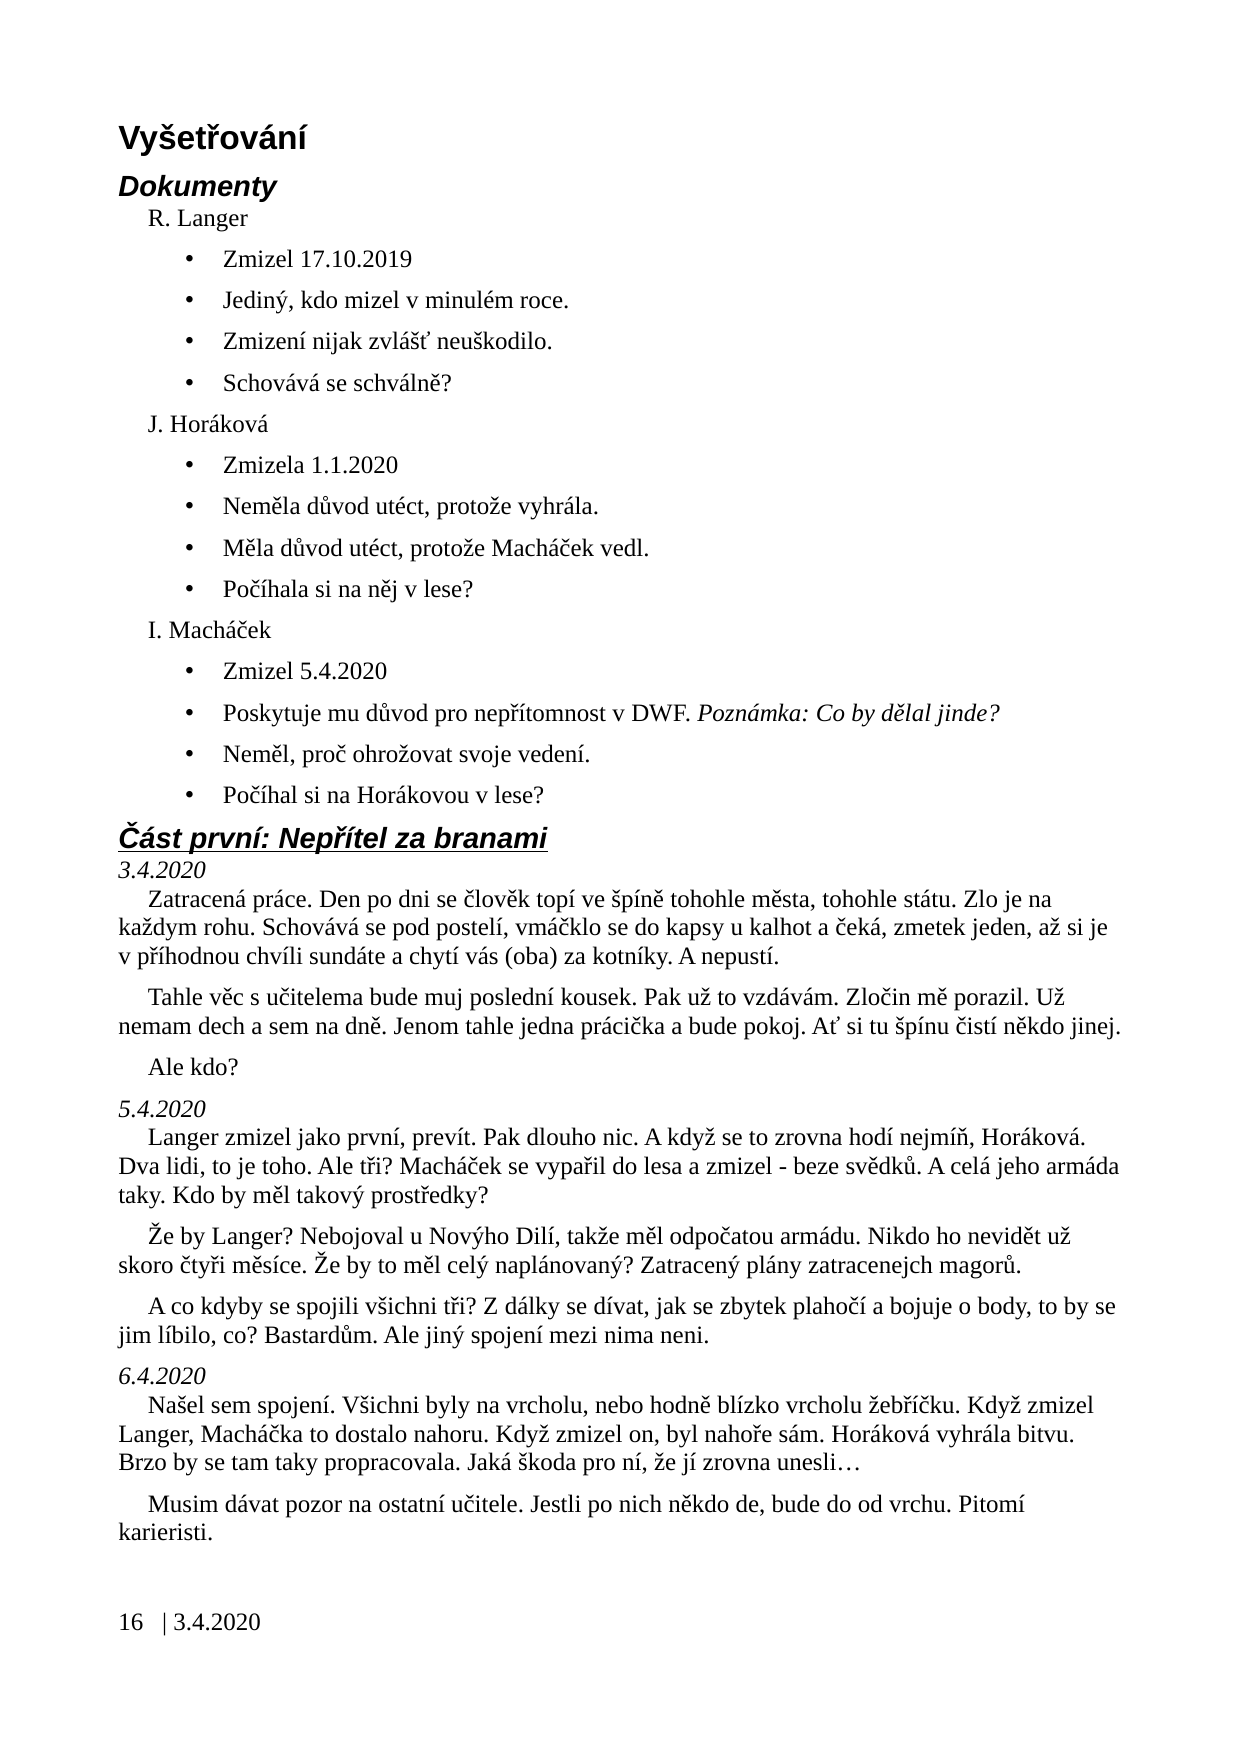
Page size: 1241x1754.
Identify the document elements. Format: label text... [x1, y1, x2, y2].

list Počíhala si na něj v lese? [156, 574, 1122, 603]
subtitle 6.4.2020 [118, 1361, 1122, 1390]
text Našel sem spojení. Všichni byly na vrcholu, nebo hodně blízko vrcholu žebříčku. Když zmizel Langer, Macháčka to dostalo nahoru. Když zmizel on, byl nahoře sám. Horáková vyhrála bitvu. Brzo by se tam taky propracovala. Jaká škoda pro ní, že jí zrovna unesli… [118, 1390, 1122, 1476]
subtitle 3.4.2020 [118, 855, 1122, 884]
list Zmizel 5.4.2020 [156, 656, 1122, 685]
list Zmizení nijak zvlášť neuškodilo. [156, 326, 1122, 355]
subtitle 5.4.2020 [118, 1094, 1122, 1122]
text Že by Langer? Nebojoval u Novýho Dilí, takže měl odpočatou armádu. Nikdo ho nevidět už skoro čtyři měsíce. Že by to měl celý naplánovaný? Zatracený plány zatracenejch magorů. [118, 1221, 1122, 1279]
text I. Macháček [118, 615, 1122, 644]
list Jediný, kdo mizel v minulém roce. [156, 285, 1122, 314]
text A co kdyby se spojili všichni tři? Z dálky se dívat, jak se zbytek plahočí a bojuje o body, to by se jim líbilo, co? Bastardům. Ale jiný spojení mezi nima neni. [118, 1291, 1122, 1349]
list Schovává se schválně? [156, 368, 1122, 396]
subtitle Dokumenty [118, 169, 1122, 203]
list Poskytuje mu důvod pro nepřítomnost v DWF. Poznámka: Co by dělal jinde? [156, 698, 1122, 726]
text Ale kdo? [118, 1052, 1122, 1081]
subtitle Část první: Nepřítel za branami [118, 821, 1122, 855]
text R. Langer [118, 203, 1122, 231]
list Zmizela 1.1.2020 [156, 450, 1122, 479]
list Neměl, proč ohrožovat svoje vedení. [156, 739, 1122, 768]
list Počíhal si na Horákovou v lese? [156, 780, 1122, 809]
subtitle Vyšetřování [118, 118, 1122, 157]
text Zatracená práce. Den po dni se člověk topí ve špíně tohohle města, tohohle státu. Zlo je na každym rohu. Schovává se pod postelí, vmáčklo se do kapsy u kalhot a čeká, zmetek jeden, až si je v příhodnou chvíli sundáte a chytí vás (oba) za kotníky. A nepustí. [118, 884, 1122, 970]
text Musim dávat pozor na ostatní učitele. Jestli po nich někdo de, bude do od vrchu. Pitomí karieristi. [118, 1489, 1122, 1546]
list Zmizel 17.10.2019 [156, 244, 1122, 273]
text J. Horáková [118, 409, 1122, 438]
list Neměla důvod utéct, protože vyhrála. [156, 491, 1122, 520]
list Měla důvod utéct, protože Macháček vedl. [156, 533, 1122, 561]
text Tahle věc s učitelema bude muj poslední kousek. Pak už to vzdávám. Zločin mě porazil. Už nemam dech a sem na dně. Jenom tahle jedna prácička a bude pokoj. Ať si tu špínu čistí někdo jinej. [118, 982, 1122, 1040]
text Langer zmizel jako první, prevít. Pak dlouho nic. A když se to zrovna hodí nejmíň, Horáková. Dva lidi, to je toho. Ale tři? Macháček se vypařil do lesa a zmizel - beze svědků. A celá jeho armáda taky. Kdo by měl takový prostředky? [118, 1122, 1122, 1209]
